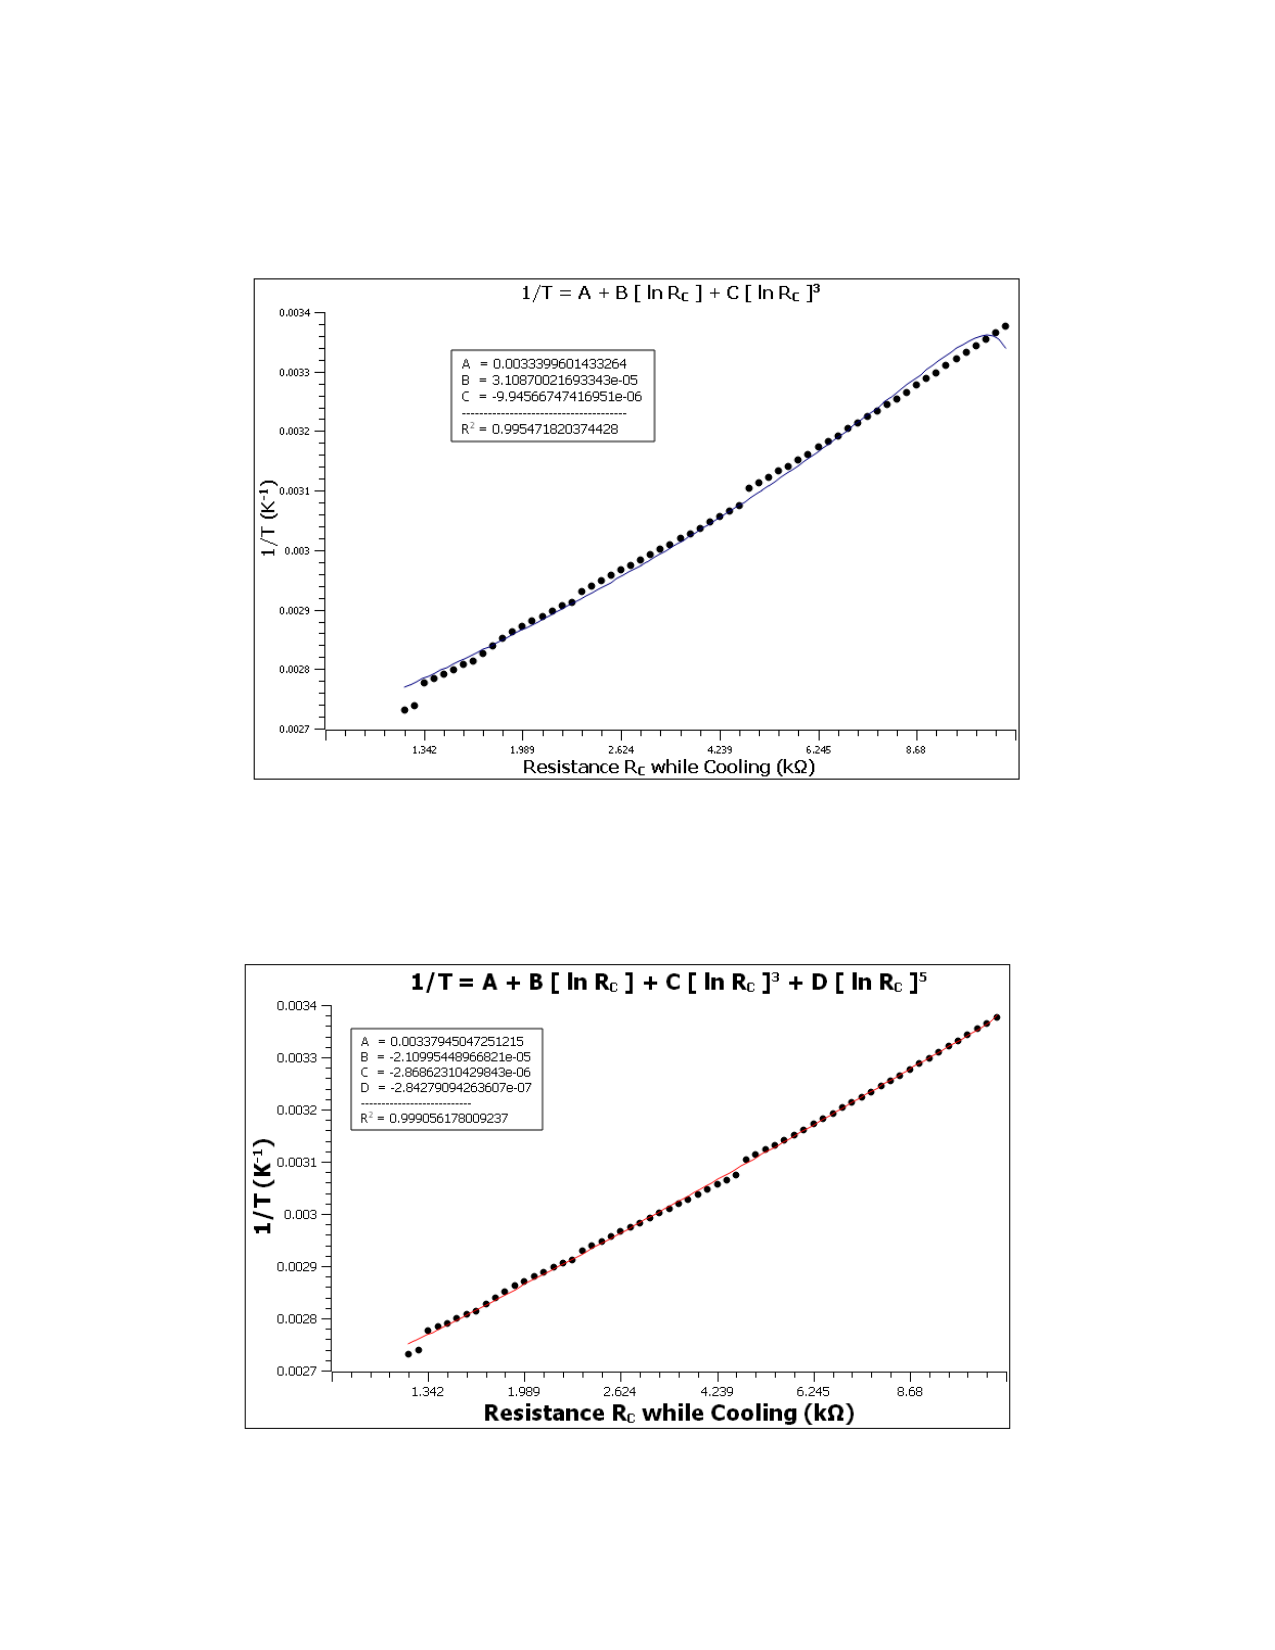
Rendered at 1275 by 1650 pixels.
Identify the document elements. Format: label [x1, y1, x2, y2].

picture [241, 273, 1029, 785]
picture [233, 959, 1020, 1435]
